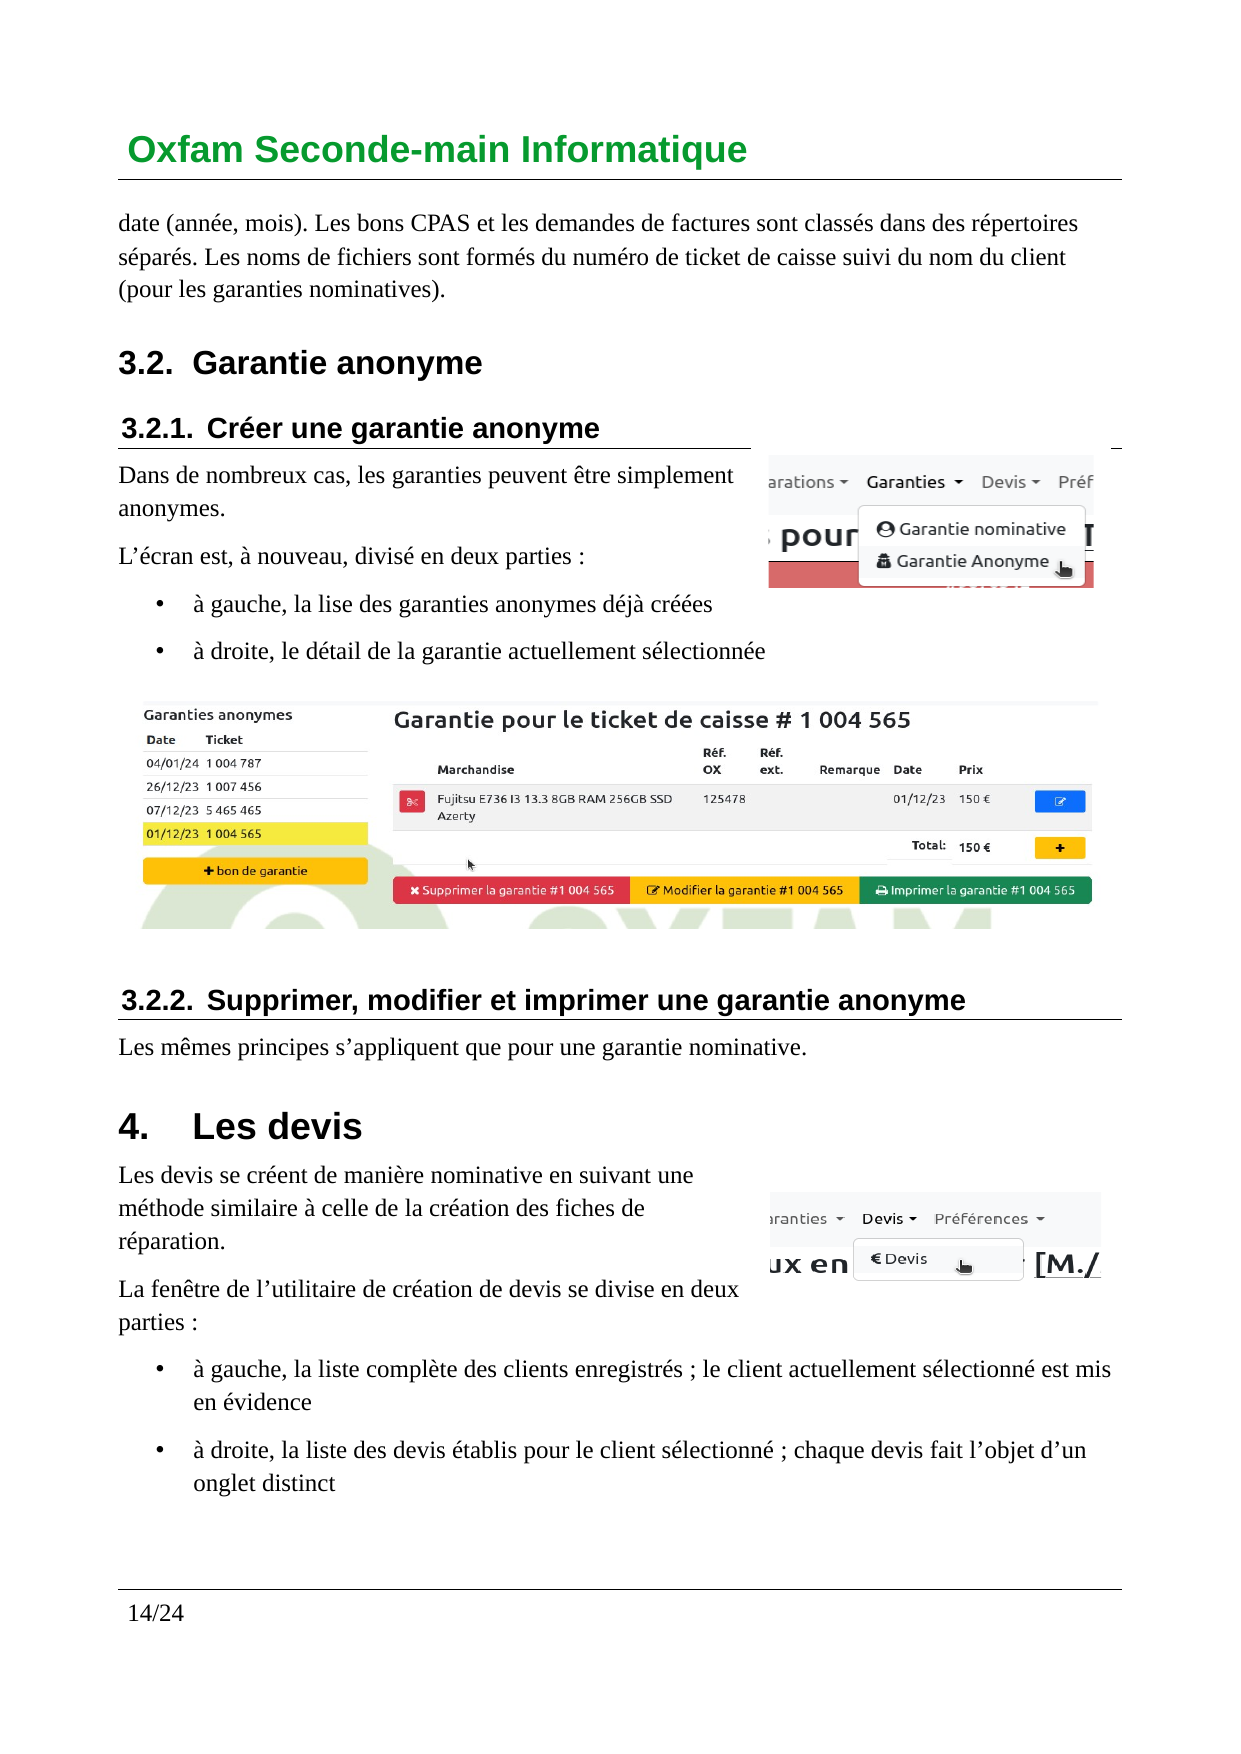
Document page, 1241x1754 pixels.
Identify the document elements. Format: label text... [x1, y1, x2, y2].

list à droite, le détail de la garantie actuellement sélectionnée [156, 636, 1122, 665]
subtitle Garantie anonyme [118, 343, 1122, 381]
subtitle Les devis [118, 1104, 1122, 1148]
list à gauche, la lise des garanties anonymes déjà créées [156, 589, 1122, 617]
list à droite, la liste des devis établis pour le client sélectionné ; chaque devis fait l’objet d’un onglet distinct [156, 1435, 1122, 1497]
text L’écran est, à nouveau, divisé en deux parties : [118, 541, 751, 570]
subtitle Créer une garantie anonyme [118, 408, 1122, 606]
text Dans de nombreux cas, les garanties peuvent être simplement anonymes. [118, 461, 751, 522]
text Les mêmes principes s’appliquent que pour une garantie nominative. [118, 1032, 1122, 1061]
picture [768, 455, 1094, 588]
list à gauche, la liste complète des clients enregistrés ; le client actuellement sélectionné est mis en évidence [156, 1354, 1122, 1416]
text date (année, mois). Les bons CPAS et les demandes de factures sont classés dans des répertoires séparés. Les noms de fichiers sont formés du numéro de ticket de caisse suivi du nom du client (pour les garanties nominatives). [118, 208, 1122, 303]
picture [135, 701, 1105, 929]
picture [770, 1192, 1102, 1283]
subtitle Supprimer, modifier et imprimer une garantie anonyme [118, 684, 1122, 1019]
text Les devis se créent de manière nominative en suivant une méthode similaire à celle de la création des fiches de réparation. [118, 1160, 1122, 1301]
text La fenêtre de l’utilitaire de création de devis se divise en deux parties : [118, 1274, 1122, 1336]
